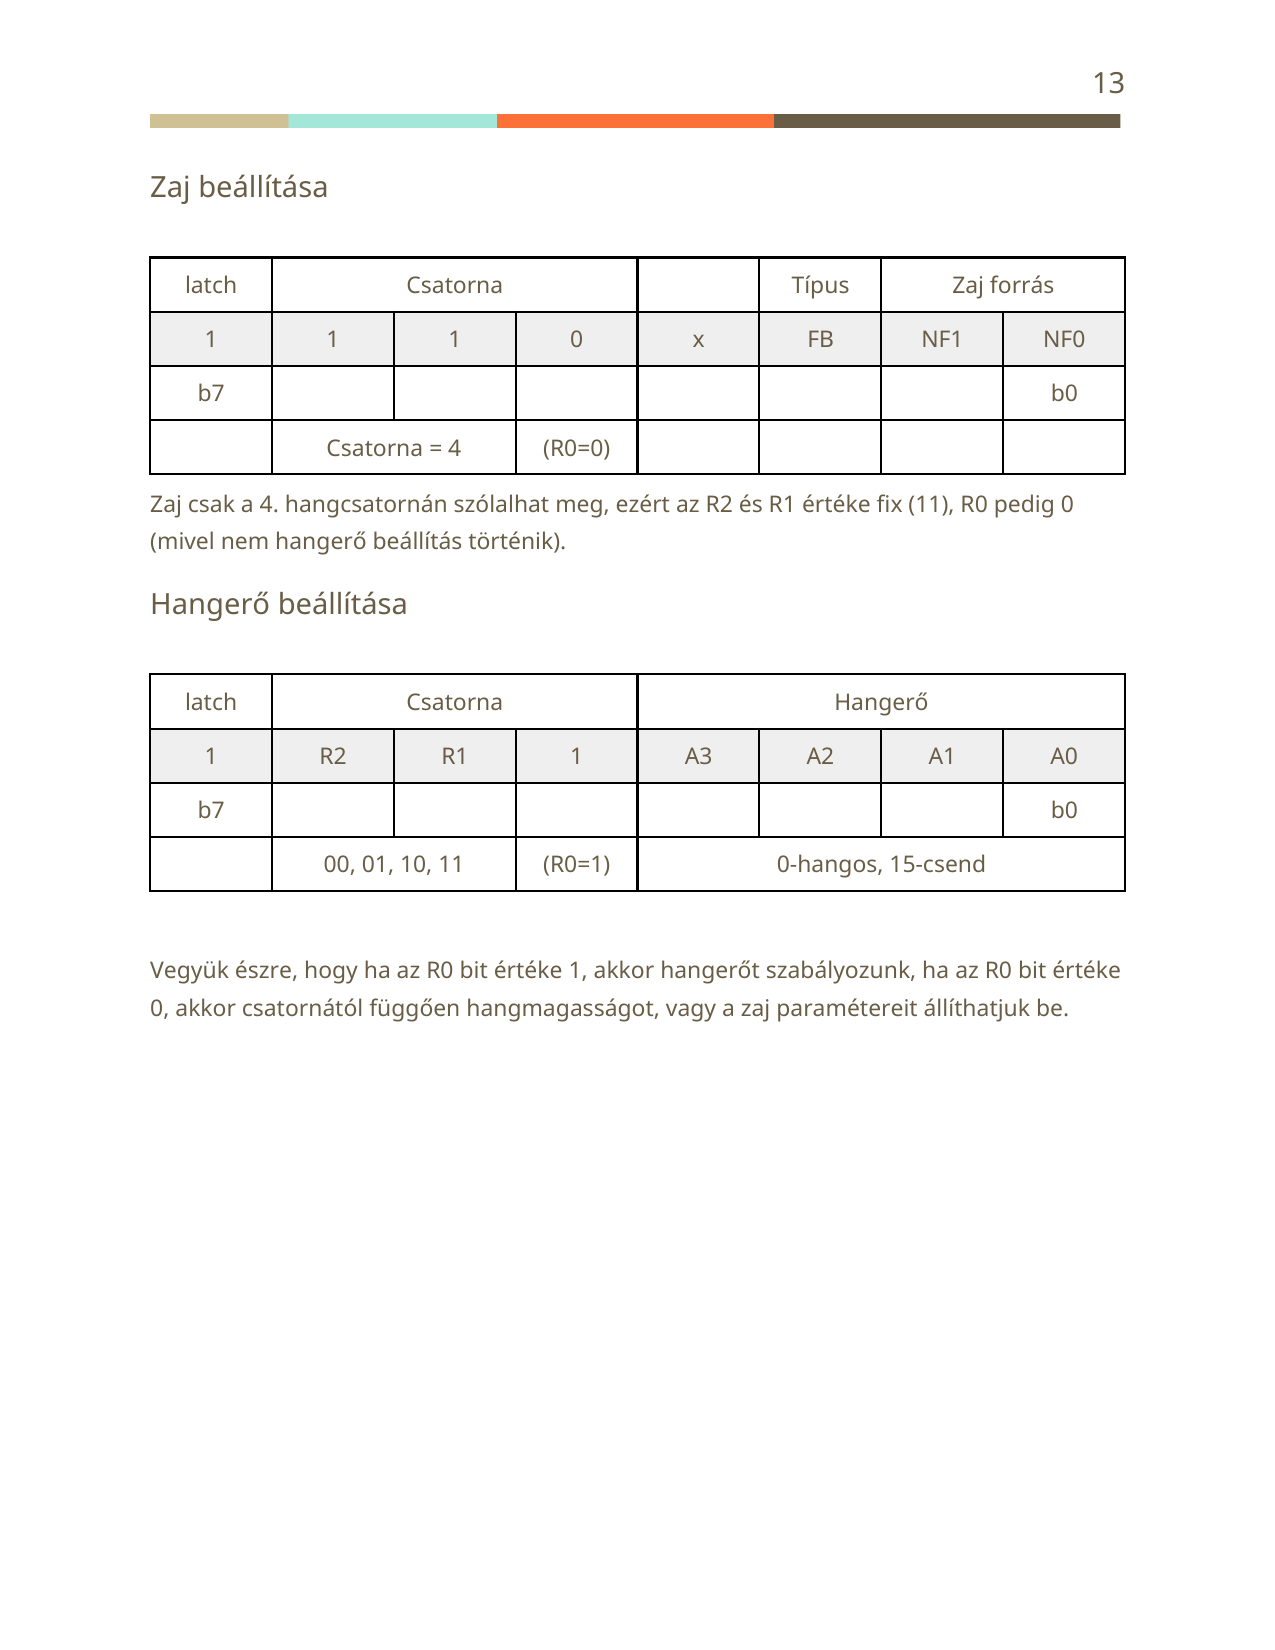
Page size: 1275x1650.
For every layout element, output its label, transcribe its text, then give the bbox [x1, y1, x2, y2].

table_cell x [639, 313, 758, 365]
table_cell b0 [1004, 367, 1124, 419]
table_cell (R0=1) [517, 838, 636, 890]
table_cell [760, 421, 880, 473]
table_header Csatorna [273, 675, 636, 727]
picture [150, 114, 1121, 128]
table_header Típus [760, 259, 880, 311]
table_cell [151, 838, 271, 890]
subtitle Zaj beállítása [150, 167, 1125, 206]
table_header Zaj forrás [882, 259, 1124, 311]
subtitle Hangerő beállítása [150, 583, 1125, 623]
table_cell b7 [151, 784, 271, 836]
table_cell [760, 367, 880, 419]
table_cell (R0=0) [517, 421, 636, 473]
table_header Csatorna [273, 259, 636, 311]
table_cell [395, 367, 515, 419]
table_cell 1 [151, 730, 271, 782]
table_cell 1 [517, 730, 636, 782]
table_cell [151, 421, 271, 473]
table_cell 1 [273, 313, 393, 365]
table_header latch [151, 259, 271, 311]
table_cell 0 [517, 313, 636, 365]
table_cell [395, 784, 515, 836]
table_cell 1 [395, 313, 515, 365]
table_cell [639, 784, 758, 836]
table_cell [639, 421, 758, 473]
table_cell [882, 784, 1002, 836]
text Vegyük észre, hogy ha az R0 bit értéke 1, akkor hangerőt szabályozunk, ha az R0 bit értéke 0, akkor csatornától függően hangmagasságot, vagy a zaj paramétereit állíthatjuk be. [150, 954, 1125, 1023]
table_cell [273, 784, 393, 836]
table_cell NF1 [882, 313, 1002, 365]
table_cell 0-hangos, 15-csend [639, 838, 1124, 890]
table_cell NF0 [1004, 313, 1124, 365]
text Zaj csak a 4. hangcsatornán szólalhat meg, ezért az R2 és R1 értéke fix (11), R0 pedig 0 (mivel nem hangerő beállítás történik). [150, 488, 1125, 556]
table_cell A0 [1004, 730, 1124, 782]
table_header latch [151, 675, 271, 727]
table_cell R1 [395, 730, 515, 782]
table_cell A1 [882, 730, 1002, 782]
table_cell [882, 421, 1002, 473]
table_cell [517, 784, 636, 836]
table_header Hangerő [639, 675, 1124, 727]
table_cell R2 [273, 730, 393, 782]
table_header [639, 259, 758, 311]
table_cell A3 [639, 730, 758, 782]
table_cell b0 [1004, 784, 1124, 836]
table_cell [273, 367, 393, 419]
table_cell Csatorna = 4 [273, 421, 515, 473]
table_cell [882, 367, 1002, 419]
table_cell FB [760, 313, 880, 365]
table_cell [1004, 421, 1124, 473]
table_cell A2 [760, 730, 880, 782]
table_cell 00, 01, 10, 11 [273, 838, 515, 890]
table_cell 1 [151, 313, 271, 365]
table_cell [517, 367, 636, 419]
table_cell [760, 784, 880, 836]
table_cell [639, 367, 758, 419]
table_cell b7 [151, 367, 271, 419]
